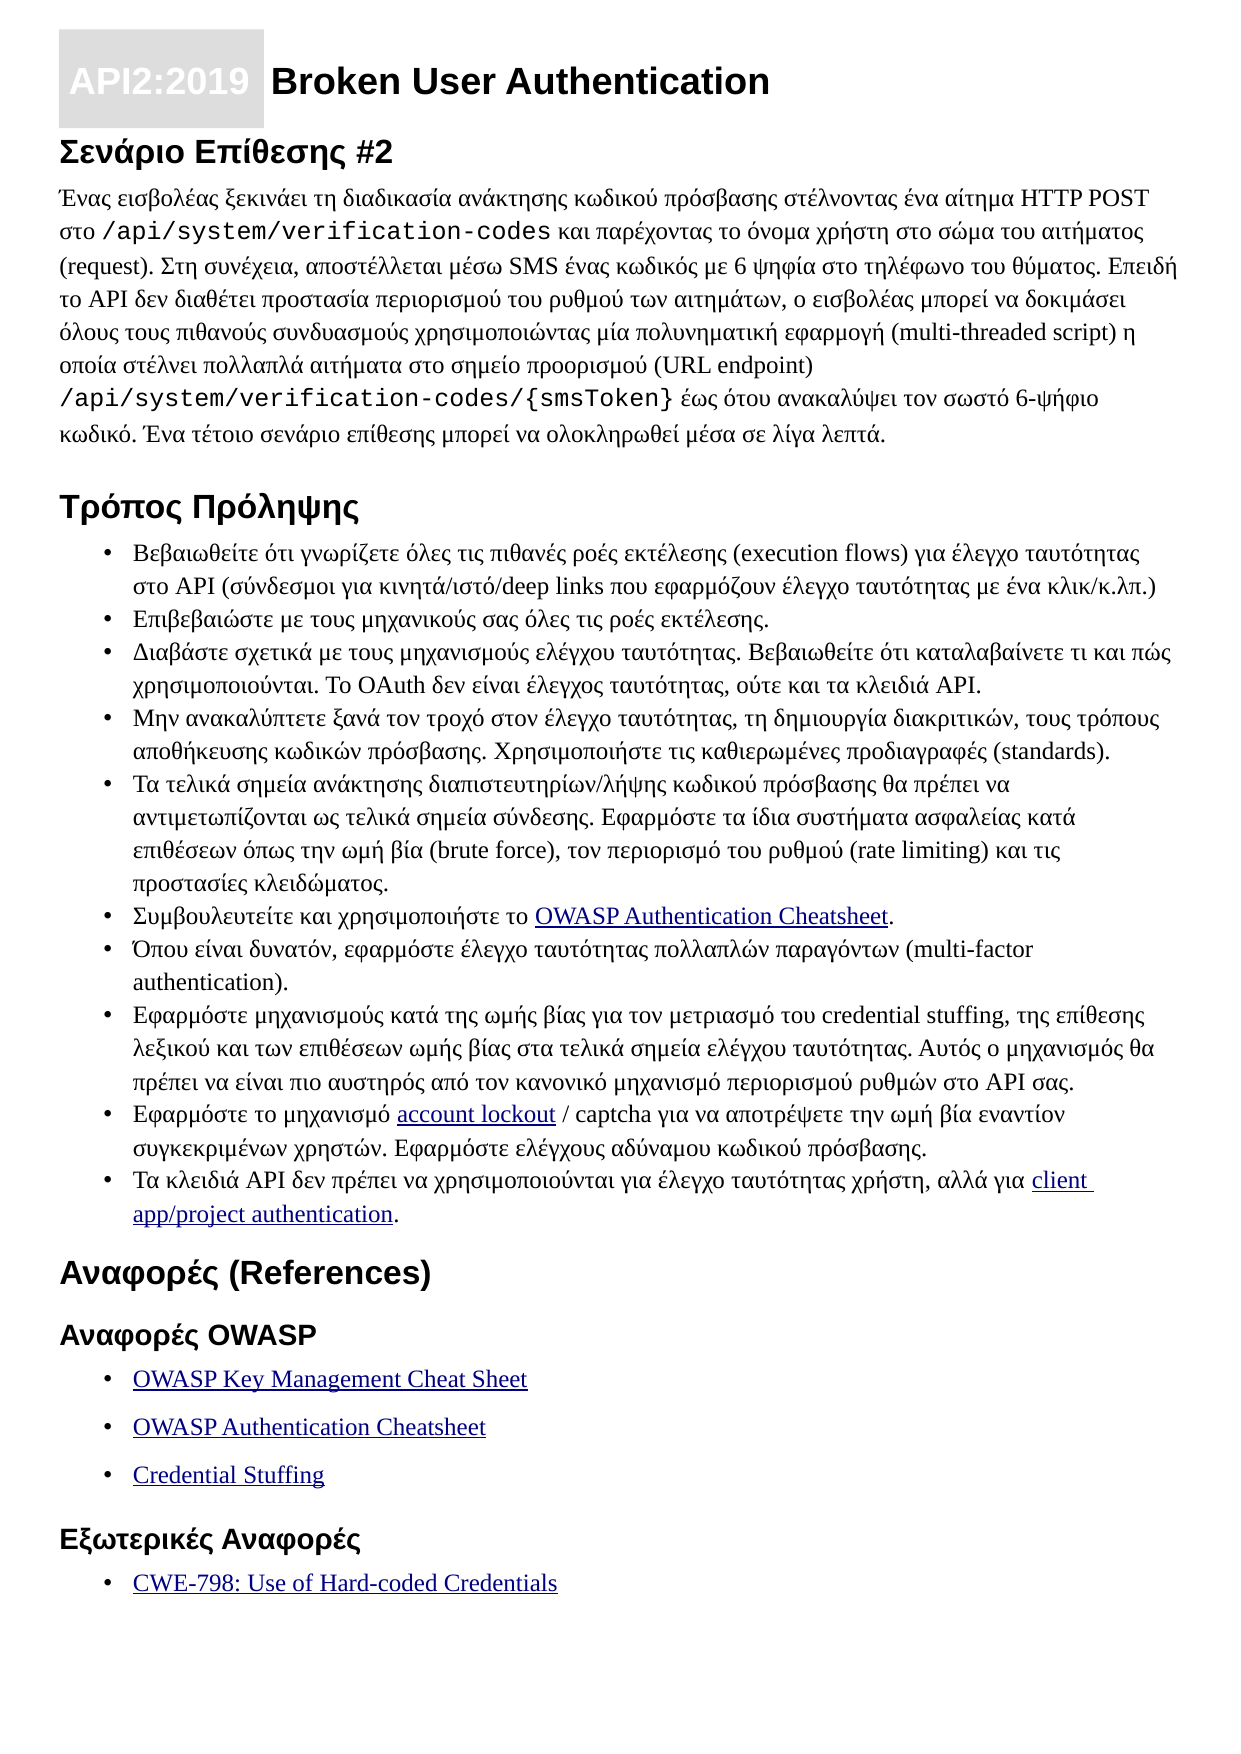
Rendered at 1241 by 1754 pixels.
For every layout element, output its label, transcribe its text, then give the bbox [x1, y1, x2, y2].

list Μην ανακαλύπτετε ξανά τον τροχό στον έλεγχο ταυτότητας, τη δημιουργία διακριτικών, τους τρόπους αποθήκευσης κωδικών πρόσβασης. Χρησιμοποιήστε τις καθιερωμένες προδιαγραφές (standards). [103, 703, 1181, 765]
list Συμβουλευτείτε και χρησιμοποιήστε το OWASP Authentication Cheatsheet. [103, 901, 1181, 930]
list CWE-798: Use of Hard-coded Credentials [103, 1568, 1181, 1597]
list OWASP Authentication Cheatsheet [103, 1412, 1181, 1441]
subtitle Τρόπος Πρόληψης [59, 487, 1181, 526]
text Ένας εισβολέας ξεκινάει τη διαδικασία ανάκτησης κωδικού πρόσβασης στέλνοντας ένα αίτημα HTTP POST στο /api/system/verification-codes και παρέχοντας το όνομα χρήστη στο σώμα του αιτήματος (request). Στη συνέχεια, αποστέλλεται μέσω SMS ένας κωδικός με 6 ψηφία στο τηλέφωνο του θύματος. Επειδή το API δεν διαθέτει προστασία περιορισμού του ρυθμού των αιτημάτων, ο εισβολέας μπορεί να δοκιμάσει όλους τους πιθανούς συνδυασμούς χρησιμοποιώντας μία πολυνηματική εφαρμογή (multi-threaded script) η οποία στέλνει πολλαπλά αιτήματα στο σημείο προορισμού (URL endpoint) /api/system/verification-codes/{smsToken} έως ότου ανακαλύψει τον σωστό 6-ψήφιο κωδικό. Ένα τέτοιο σενάριο επίθεσης μπορεί να ολοκληρωθεί μέσα σε λίγα λεπτά. [59, 183, 1181, 447]
list Επιβεβαιώστε με τους μηχανικούς σας όλες τις ροές εκτέλεσης. [103, 604, 1181, 633]
list Credential Stuffing [103, 1460, 1181, 1488]
list Όπου είναι δυνατόν, εφαρμόστε έλεγχο ταυτότητας πολλαπλών παραγόντων (multi-factor authentication). [103, 934, 1181, 996]
subtitle Αναφορές (References) [59, 1252, 1181, 1291]
list Τα κλειδιά API δεν πρέπει να χρησιμοποιούνται για έλεγχο ταυτότητας χρήστη, αλλά για client app/project authentication. [103, 1166, 1181, 1227]
subtitle Εξωτερικές Αναφορές [59, 1522, 1181, 1556]
list Εφαρμόστε το μηχανισμό account lockout / captcha για να αποτρέψετε την ωμή βία εναντίον συγκεκριμένων χρηστών. Εφαρμόστε ελέγχους αδύναμου κωδικού πρόσβασης. [103, 1099, 1181, 1161]
subtitle Αναφορές OWASP [59, 1318, 1181, 1352]
subtitle Σενάριο Επίθεσης #2 [59, 132, 1181, 171]
list Διαβάστε σχετικά με τους μηχανισμούς ελέγχου ταυτότητας. Βεβαιωθείτε ότι καταλαβαίνετε τι και πώς χρησιμοποιούνται. Το OAuth δεν είναι έλεγχος ταυτότητας, ούτε και τα κλειδιά API. [103, 637, 1181, 699]
list Εφαρμόστε μηχανισμούς κατά της ωμής βίας για τον μετριασμό του credential stuffing, της επίθεσης λεξικού και των επιθέσεων ωμής βίας στα τελικά σημεία ελέγχου ταυτότητας. Αυτός ο μηχανισμός θα πρέπει να είναι πιο αυστηρός από τον κανονικό μηχανισμό περιορισμού ρυθμών στο API σας. [103, 1001, 1181, 1095]
list Βεβαιωθείτε ότι γνωρίζετε όλες τις πιθανές ροές εκτέλεσης (execution flows) για έλεγχο ταυτότητας στο API (σύνδεσμοι για κινητά/ιστό/deep links που εφαρμόζουν έλεγχο ταυτότητας με ένα κλικ/κ.λπ.) [103, 538, 1181, 600]
list OWASP Key Management Cheat Sheet [103, 1364, 1181, 1393]
list Τα τελικά σημεία ανάκτησης διαπιστευτηρίων/λήψης κωδικού πρόσβασης θα πρέπει να αντιμετωπίζονται ως τελικά σημεία σύνδεσης. Εφαρμόστε τα ίδια συστήματα ασφαλείας κατά επιθέσεων όπως την ωμή βία (brute force), τον περιορισμό του ρυθμού (rate limiting) και τις προστασίες κλειδώματος. [103, 769, 1181, 897]
